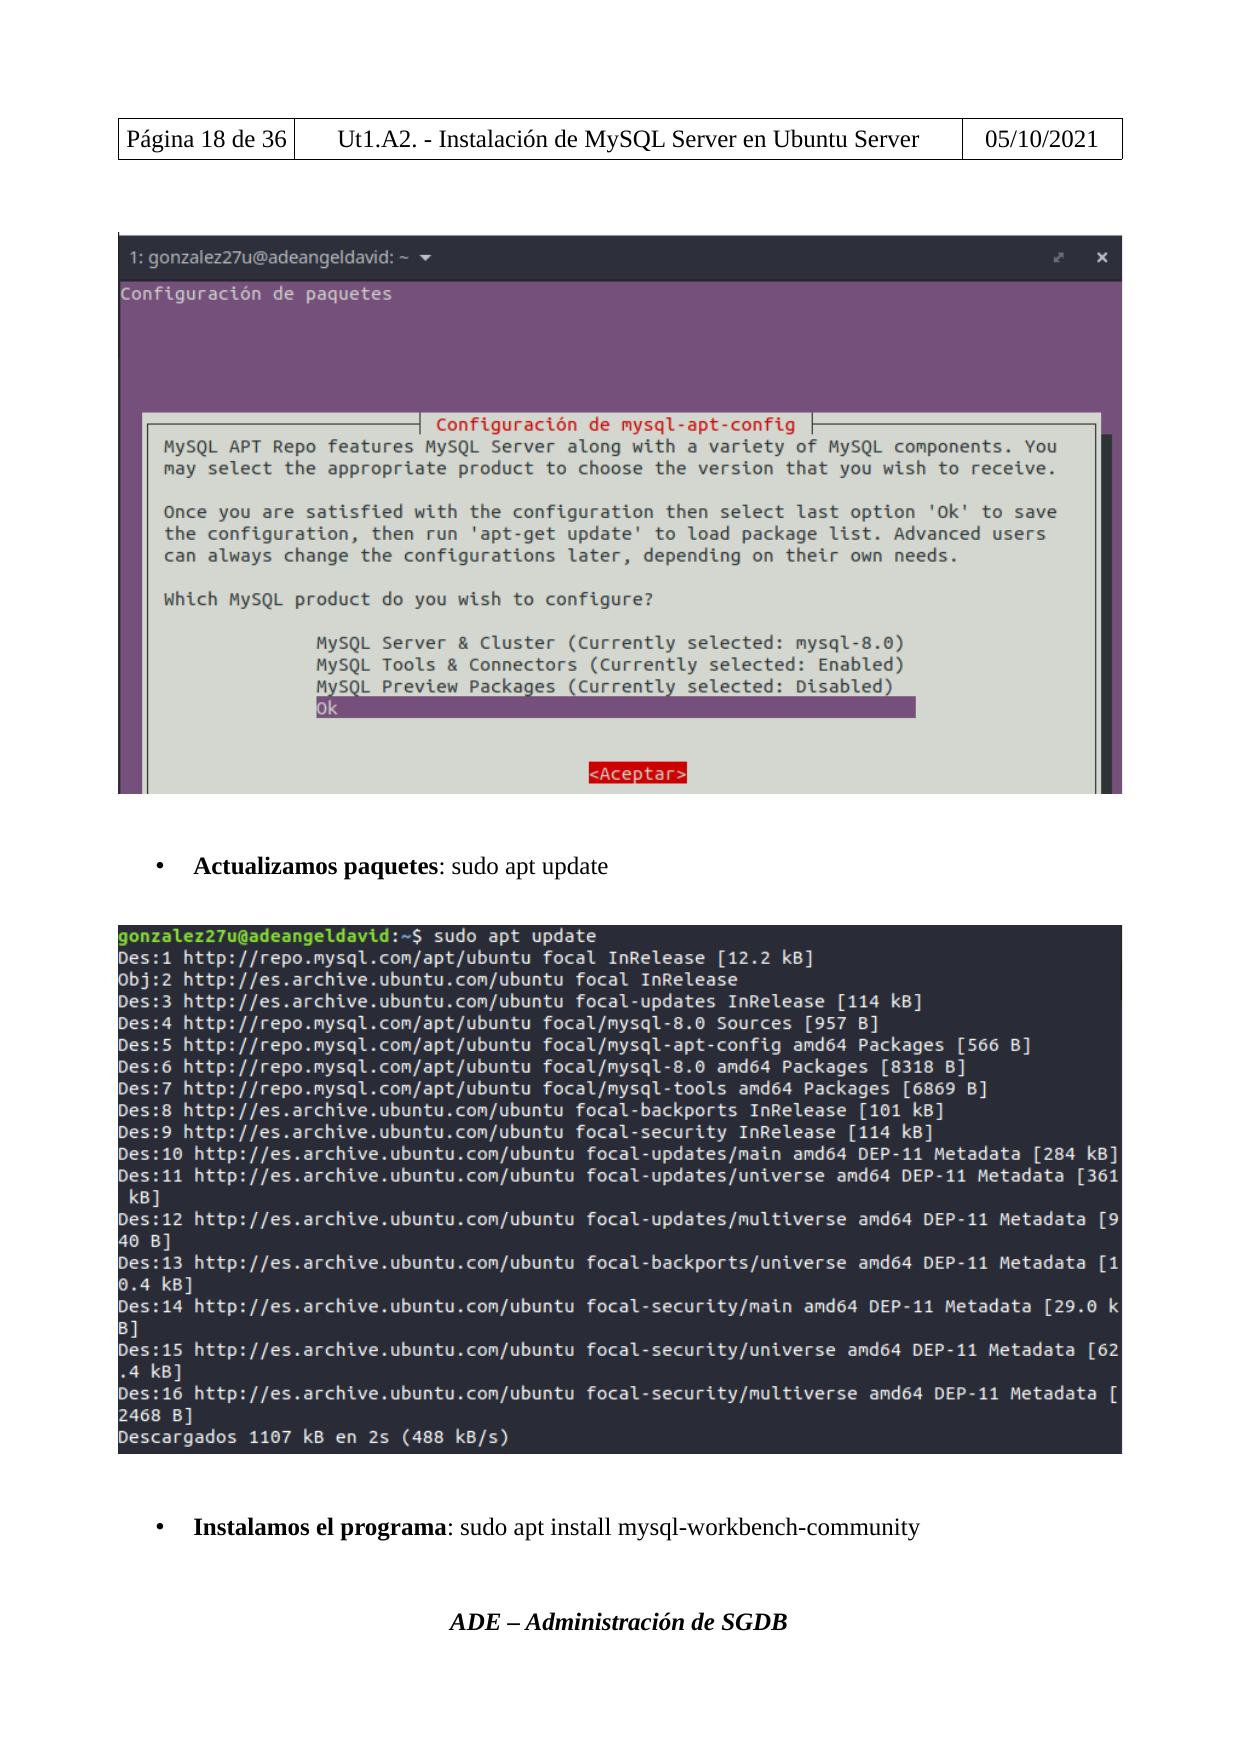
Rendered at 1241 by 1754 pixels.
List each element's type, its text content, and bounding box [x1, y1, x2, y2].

list Instalamos el programa: sudo apt install mysql-workbench-community [156, 1512, 1122, 1540]
picture [118, 925, 1123, 1454]
list Actualizamos paquetes: sudo apt update [156, 851, 1122, 879]
picture [118, 232, 1123, 794]
